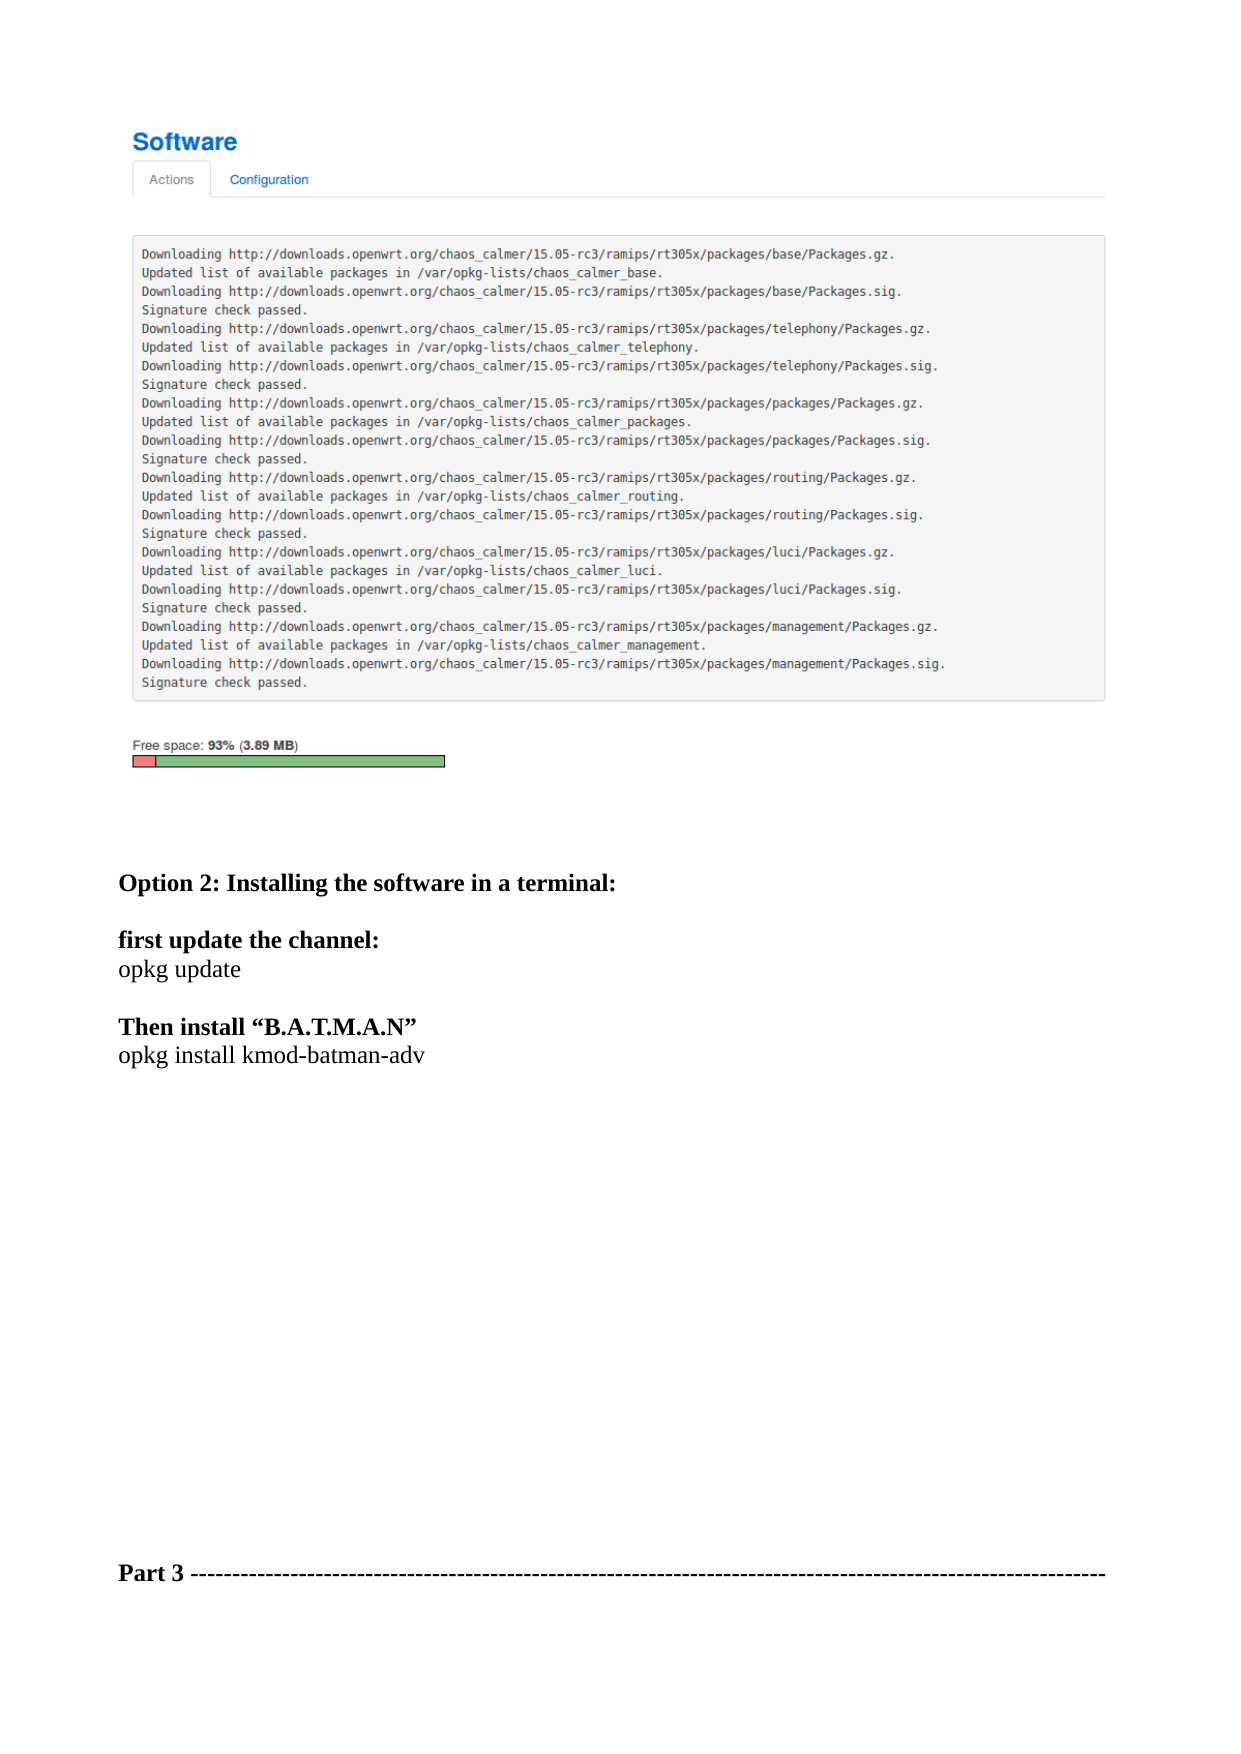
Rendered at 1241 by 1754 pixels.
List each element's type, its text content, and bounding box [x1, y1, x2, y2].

text opkg update [118, 954, 1122, 983]
text Part 3 -------------------------------------------------------------------------------------------------------------- [118, 1558, 1122, 1587]
text first update the channel: [118, 926, 1122, 954]
text opkg install kmod-batman-adv [118, 1041, 1122, 1069]
text Then install “B.A.T.M.A.N” [118, 1012, 1122, 1041]
text Option 2: Installing the software in a terminal: [118, 868, 1122, 897]
picture [118, 118, 1123, 782]
